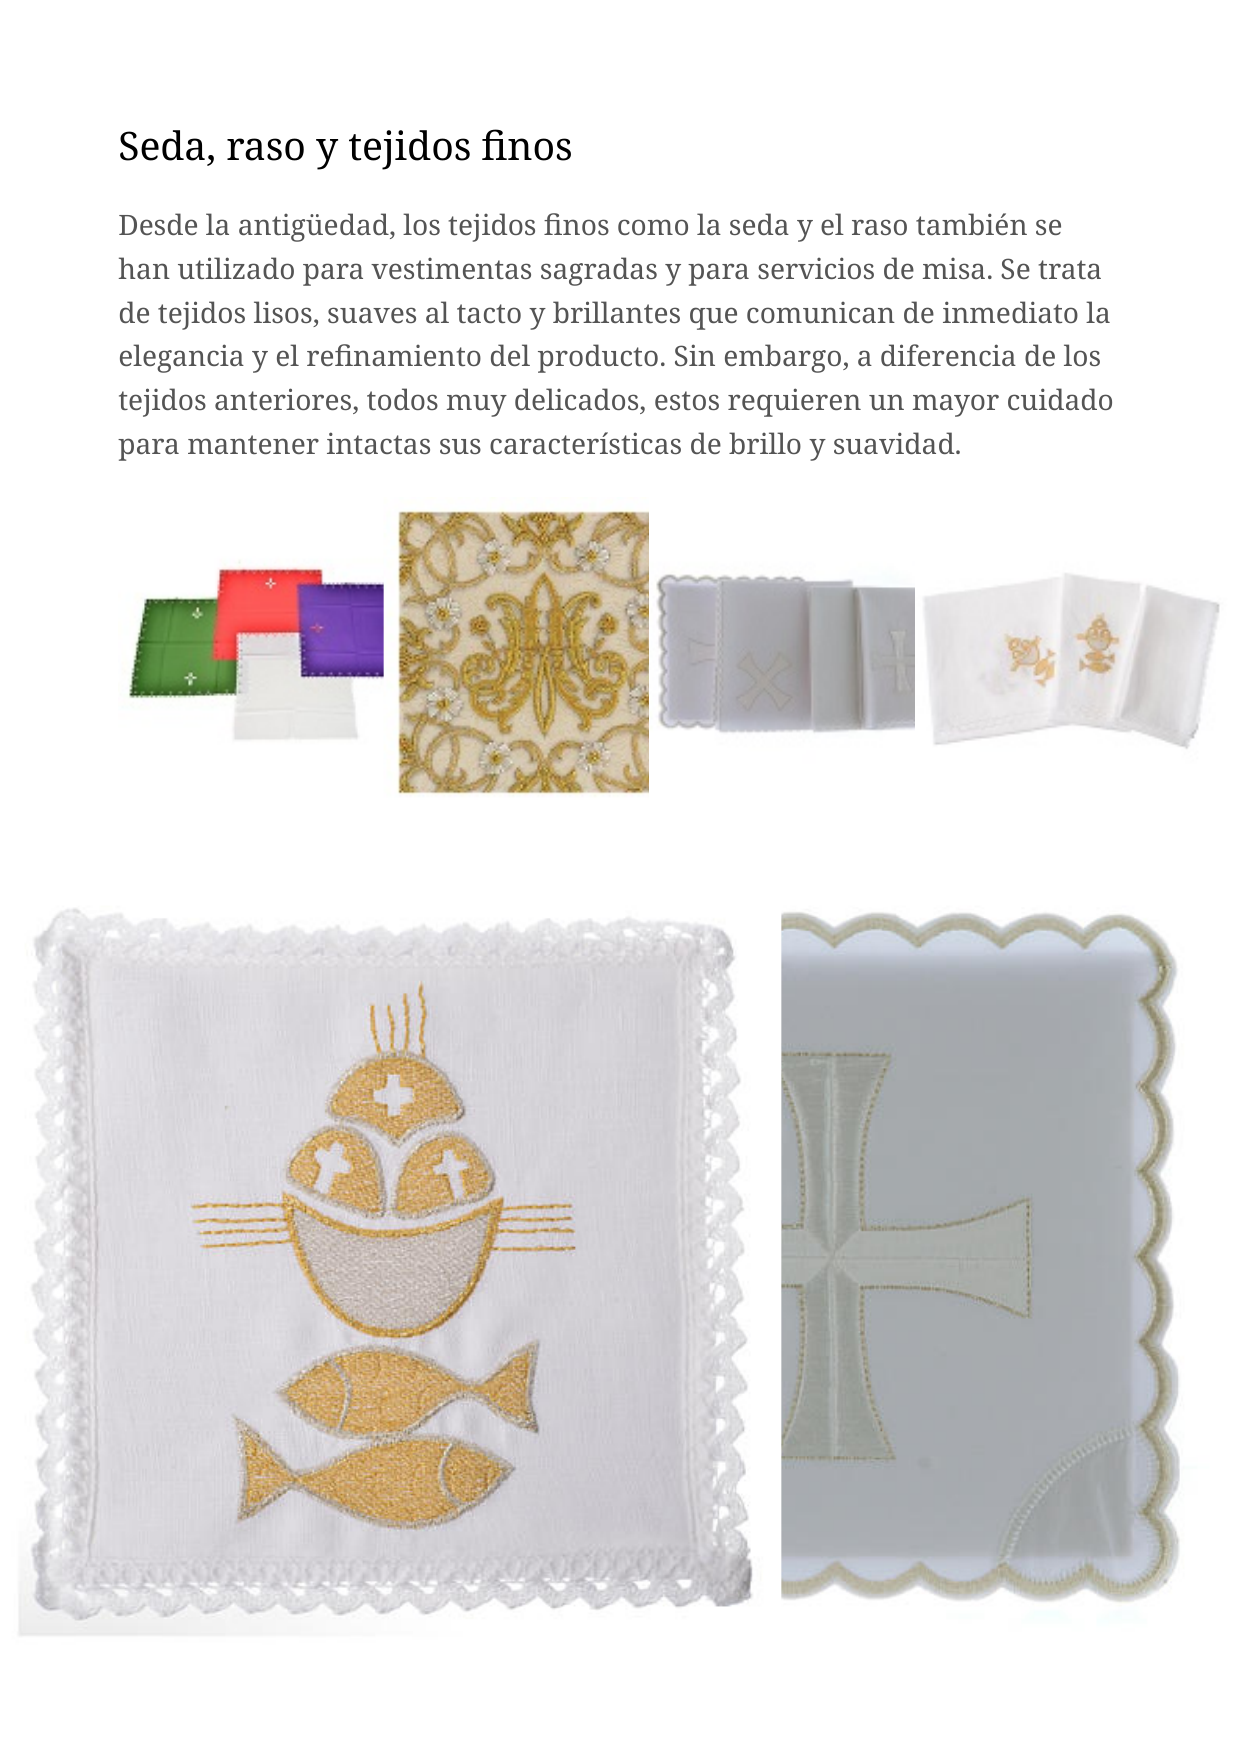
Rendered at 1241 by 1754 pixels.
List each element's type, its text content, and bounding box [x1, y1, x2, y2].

text Desde la antigüedad, los tejidos finos como la seda y el raso también se han utilizado para vestimentas sagradas y para servicios de misa. Se trata de tejidos lisos, suaves al tacto y brillantes que comunican de inmediato la elegancia y el refinamiento del producto. Sin embargo, a diferencia de los tejidos anteriores, todos muy delicados, estos requieren un mayor cuidado para mantener intactas sus características de brillo y suavidad. [118, 200, 1122, 463]
picture [118, 493, 1228, 810]
subtitle Seda, raso y tejidos finos [118, 118, 1122, 171]
picture [0, 881, 1241, 1663]
text Cubre cáliz tejido cortado con láser Compra Ahora [118, 807, 1181, 881]
